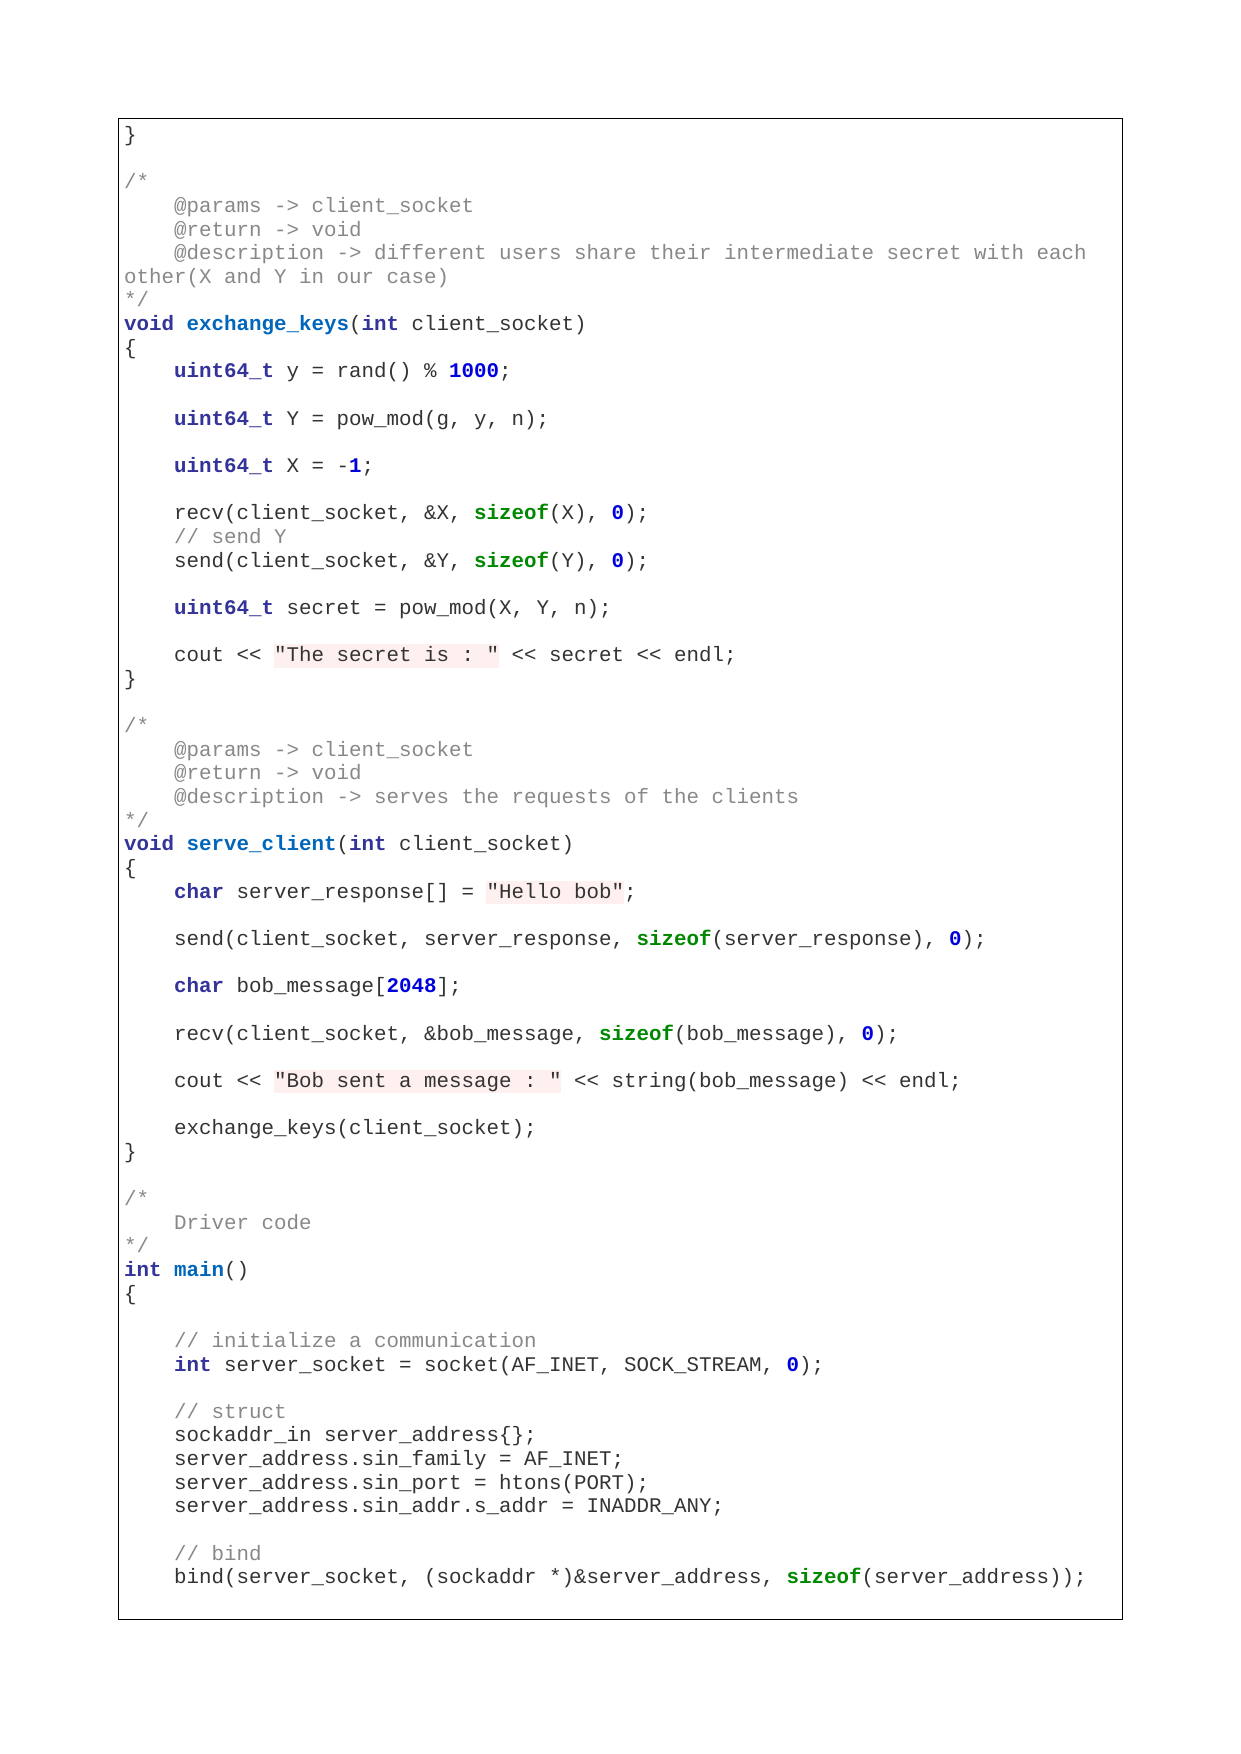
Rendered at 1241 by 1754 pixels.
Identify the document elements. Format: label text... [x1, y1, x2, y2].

table_header } /* @params -> client_socket @return -> void @description -> different users share their intermediate secret with each other(X and Y in our case) */ void exchange_keys(int client_socket) { uint64_t y = rand() % 1000; uint64_t Y = pow_mod(g, y, n); uint64_t X = -1; recv(client_socket, &X, sizeof(X), 0); // send Y send(client_socket, &Y, sizeof(Y), 0); uint64_t secret = pow_mod(X, Y, n); cout << "The secret is : " << secret << endl; } /* @params -> client_socket @return -> void @description -> serves the requests of the clients */ void serve_client(int client_socket) { char server_response[] = "Hello bob"; send(client_socket, server_response, sizeof(server_response), 0); char bob_message[2048]; recv(client_socket, &bob_message, sizeof(bob_message), 0); cout << "Bob sent a message : " << string(bob_message) << endl; exchange_keys(client_socket); } /* Driver code */ int main() { // initialize a communication int server_socket = socket(AF_INET, SOCK_STREAM, 0); // struct sockaddr_in server_address{}; server_address.sin_family = AF_INET; server_address.sin_port = htons(PORT); server_address.sin_addr.s_addr = INADDR_ANY; // bind bind(server_socket, (sockaddr *)&server_address, sizeof(server_address)); [119, 119, 1122, 1619]
